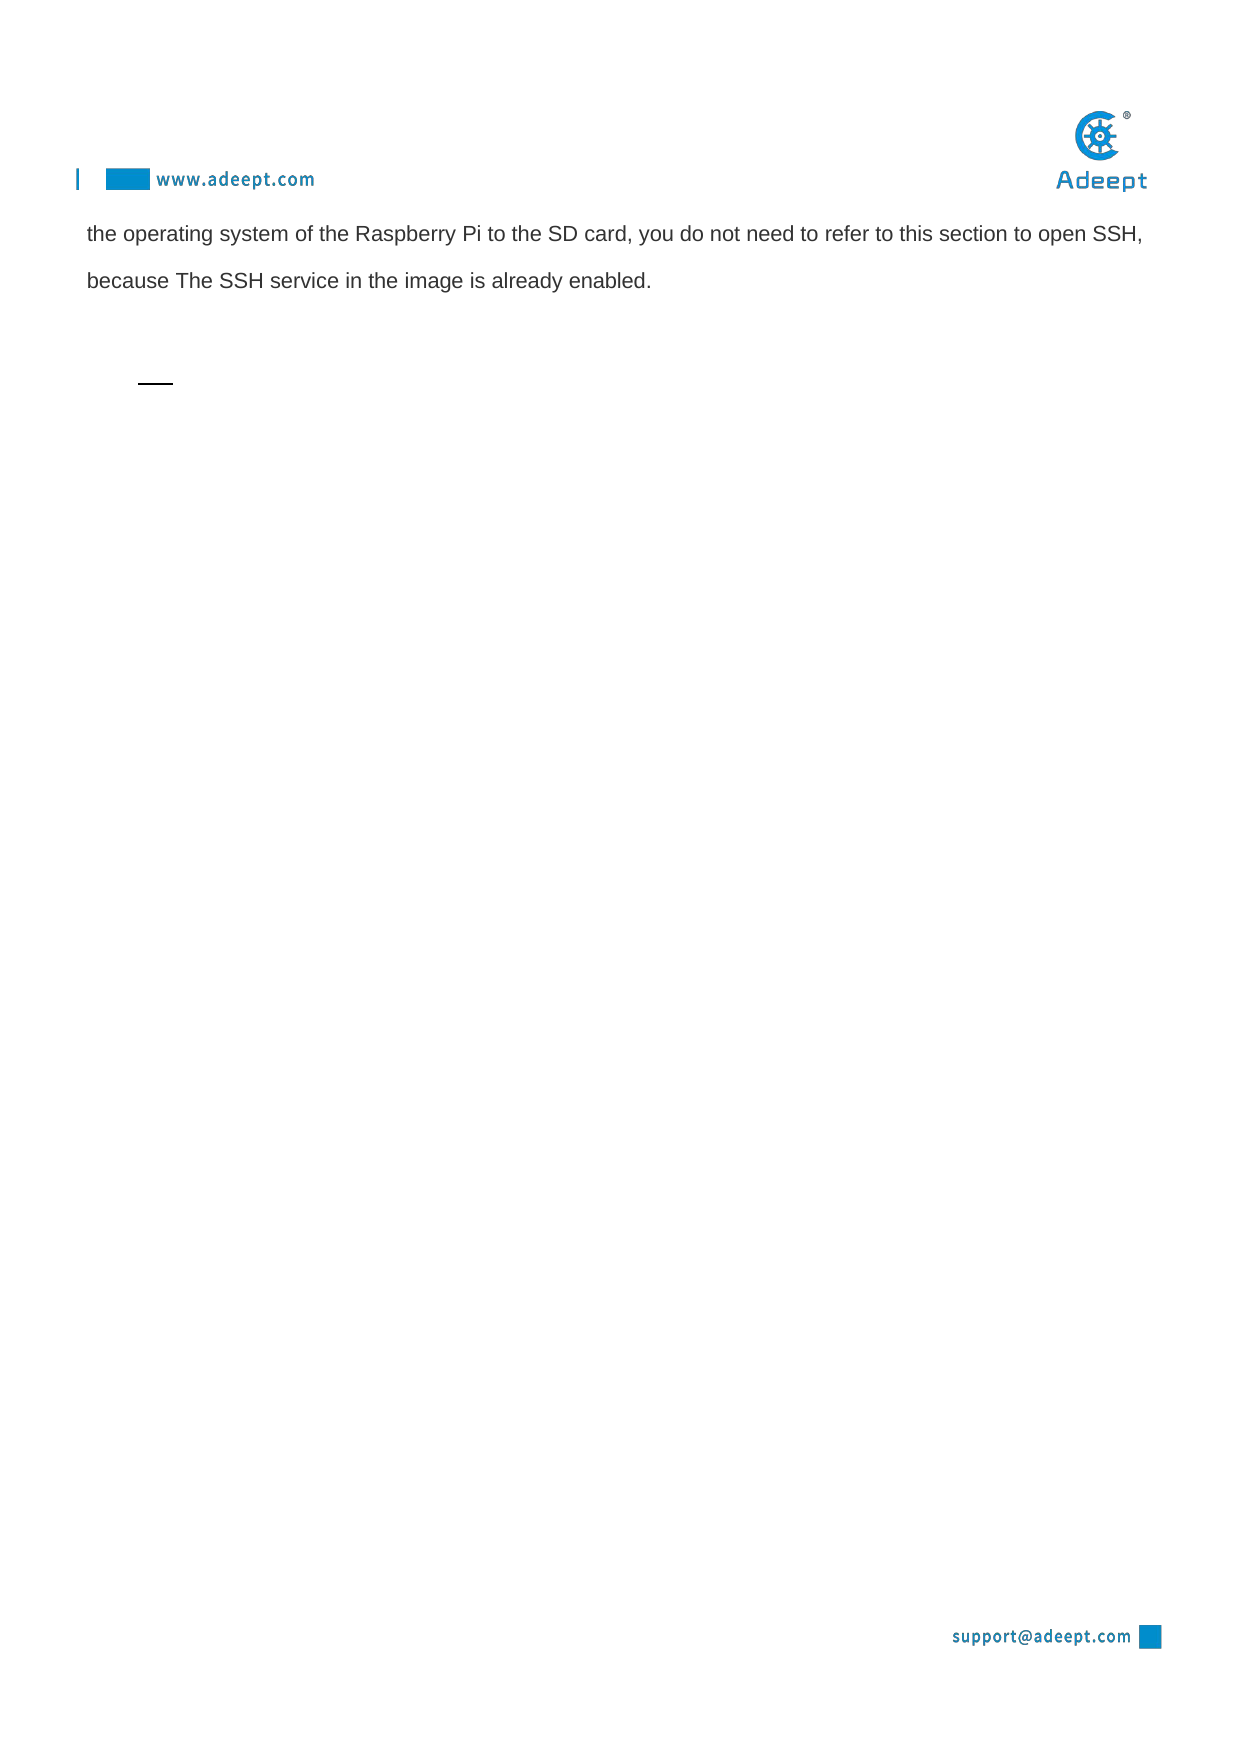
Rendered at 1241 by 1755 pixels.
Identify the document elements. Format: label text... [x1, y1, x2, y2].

text the operating system of the Raspberry Pi to the SD card, you do not need to refer to this section to open SSH, because The SSH service in the image is already enabled. [87, 221, 1186, 293]
